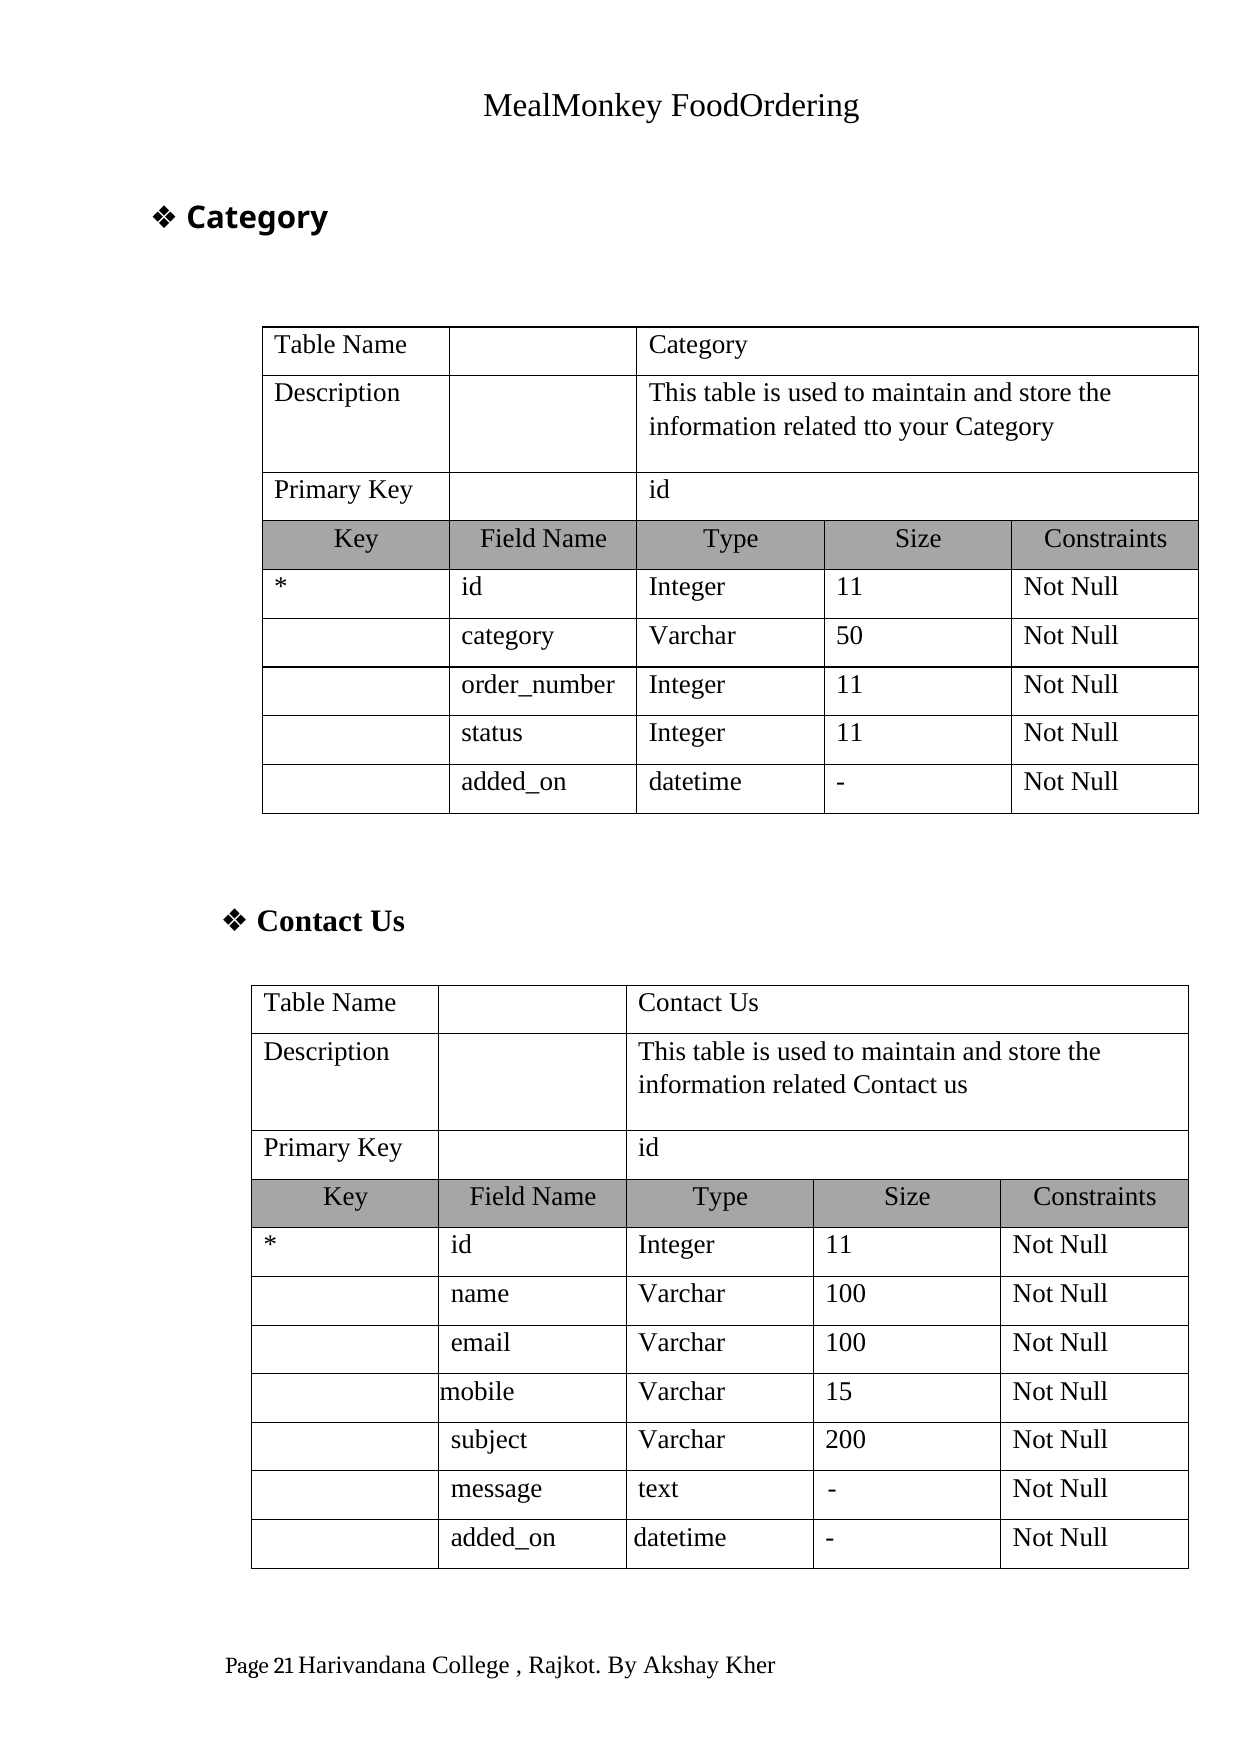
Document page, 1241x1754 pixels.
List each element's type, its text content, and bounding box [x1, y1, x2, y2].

table_cell mobile [439, 1374, 626, 1422]
table_cell email [439, 1326, 626, 1373]
table_cell 15 [814, 1374, 1000, 1422]
table_cell 200 [814, 1423, 1000, 1470]
table_cell - [825, 765, 1011, 813]
table_cell Not Null [1001, 1471, 1188, 1519]
table_header Contact Us [627, 986, 1188, 1033]
table_cell Integer [637, 570, 824, 618]
table_cell - [814, 1520, 1000, 1568]
table_cell id [439, 1228, 626, 1276]
table_cell [252, 1520, 438, 1568]
table_cell Description [252, 1034, 438, 1130]
table_cell Integer [637, 716, 824, 764]
text ❖ Contact Us [150, 898, 475, 941]
table_cell Not Null [1001, 1326, 1188, 1373]
table_cell Constraints [1001, 1180, 1188, 1227]
table_cell Varchar [627, 1326, 813, 1373]
table_cell added_on [450, 765, 636, 813]
table_cell Not Null [1012, 765, 1198, 813]
table_cell [252, 1277, 438, 1324]
table_cell [263, 619, 449, 666]
table_cell Key [263, 521, 449, 569]
table_cell Not Null [1001, 1423, 1188, 1470]
table_cell Integer [637, 668, 824, 715]
table_cell datetime [637, 765, 824, 813]
table_cell [252, 1471, 438, 1519]
table_cell Not Null [1012, 668, 1198, 715]
table_cell This table is used to maintain and store the information related Contact us [627, 1034, 1188, 1130]
table_cell Not Null [1001, 1374, 1188, 1422]
table_header Table Name [263, 328, 449, 375]
table_cell name [439, 1277, 626, 1324]
table_cell Primary Key [263, 473, 449, 520]
table_cell Key [252, 1180, 438, 1227]
table_cell [252, 1374, 438, 1422]
table_cell Field Name [439, 1180, 626, 1227]
table_cell [439, 1131, 626, 1178]
table_cell Varchar [627, 1374, 813, 1422]
table_cell [252, 1326, 438, 1373]
table_cell status [450, 716, 636, 764]
table_cell Not Null [1012, 716, 1198, 764]
table_cell Not Null [1012, 570, 1198, 618]
table_cell added_on [439, 1520, 626, 1568]
table_cell * [263, 570, 449, 618]
table_cell subject [439, 1423, 626, 1470]
table_cell Varchar [627, 1277, 813, 1324]
table_cell 11 [814, 1228, 1000, 1276]
table_cell id [627, 1131, 1188, 1178]
table_cell Field Name [450, 521, 636, 569]
table_cell [263, 716, 449, 764]
table_header [450, 328, 636, 375]
table_cell order_number [450, 668, 636, 715]
table_cell Type [627, 1180, 813, 1227]
table_cell 11 [825, 716, 1011, 764]
table_cell Primary Key [252, 1131, 438, 1178]
table_cell 100 [814, 1277, 1000, 1324]
table_cell datetime [627, 1520, 813, 1568]
table_cell Integer [627, 1228, 813, 1276]
table_cell id [637, 473, 1198, 520]
table_cell - [814, 1471, 1000, 1519]
table_cell Not Null [1012, 619, 1198, 666]
table_cell 11 [825, 668, 1011, 715]
table_cell 11 [825, 570, 1011, 618]
table_header [439, 986, 626, 1033]
table_cell Not Null [1001, 1228, 1188, 1276]
table_cell id [450, 570, 636, 618]
text ❖ Category [150, 195, 1090, 237]
table_cell Size [825, 521, 1011, 569]
table_cell [252, 1423, 438, 1470]
table_cell This table is used to maintain and store the information related tto your Category [637, 376, 1198, 472]
table_cell 100 [814, 1326, 1000, 1373]
table_header Table Name [252, 986, 438, 1033]
table_cell Constraints [1012, 521, 1198, 569]
table_cell * [252, 1228, 438, 1276]
table_cell Not Null [1001, 1520, 1188, 1568]
table_cell Varchar [637, 619, 824, 666]
table_cell [263, 765, 449, 813]
table_header Category [637, 328, 1198, 375]
table_cell message [439, 1471, 626, 1519]
table_cell Varchar [627, 1423, 813, 1470]
table_cell Size [814, 1180, 1000, 1227]
table_cell [450, 376, 636, 472]
table_cell 50 [825, 619, 1011, 666]
table_cell Type [637, 521, 824, 569]
table_cell text [627, 1471, 813, 1519]
table_cell Description [263, 376, 449, 472]
table_cell [263, 668, 449, 715]
table_cell [450, 473, 636, 520]
table_cell [439, 1034, 626, 1130]
table_cell Not Null [1001, 1277, 1188, 1324]
table_cell category [450, 619, 636, 666]
